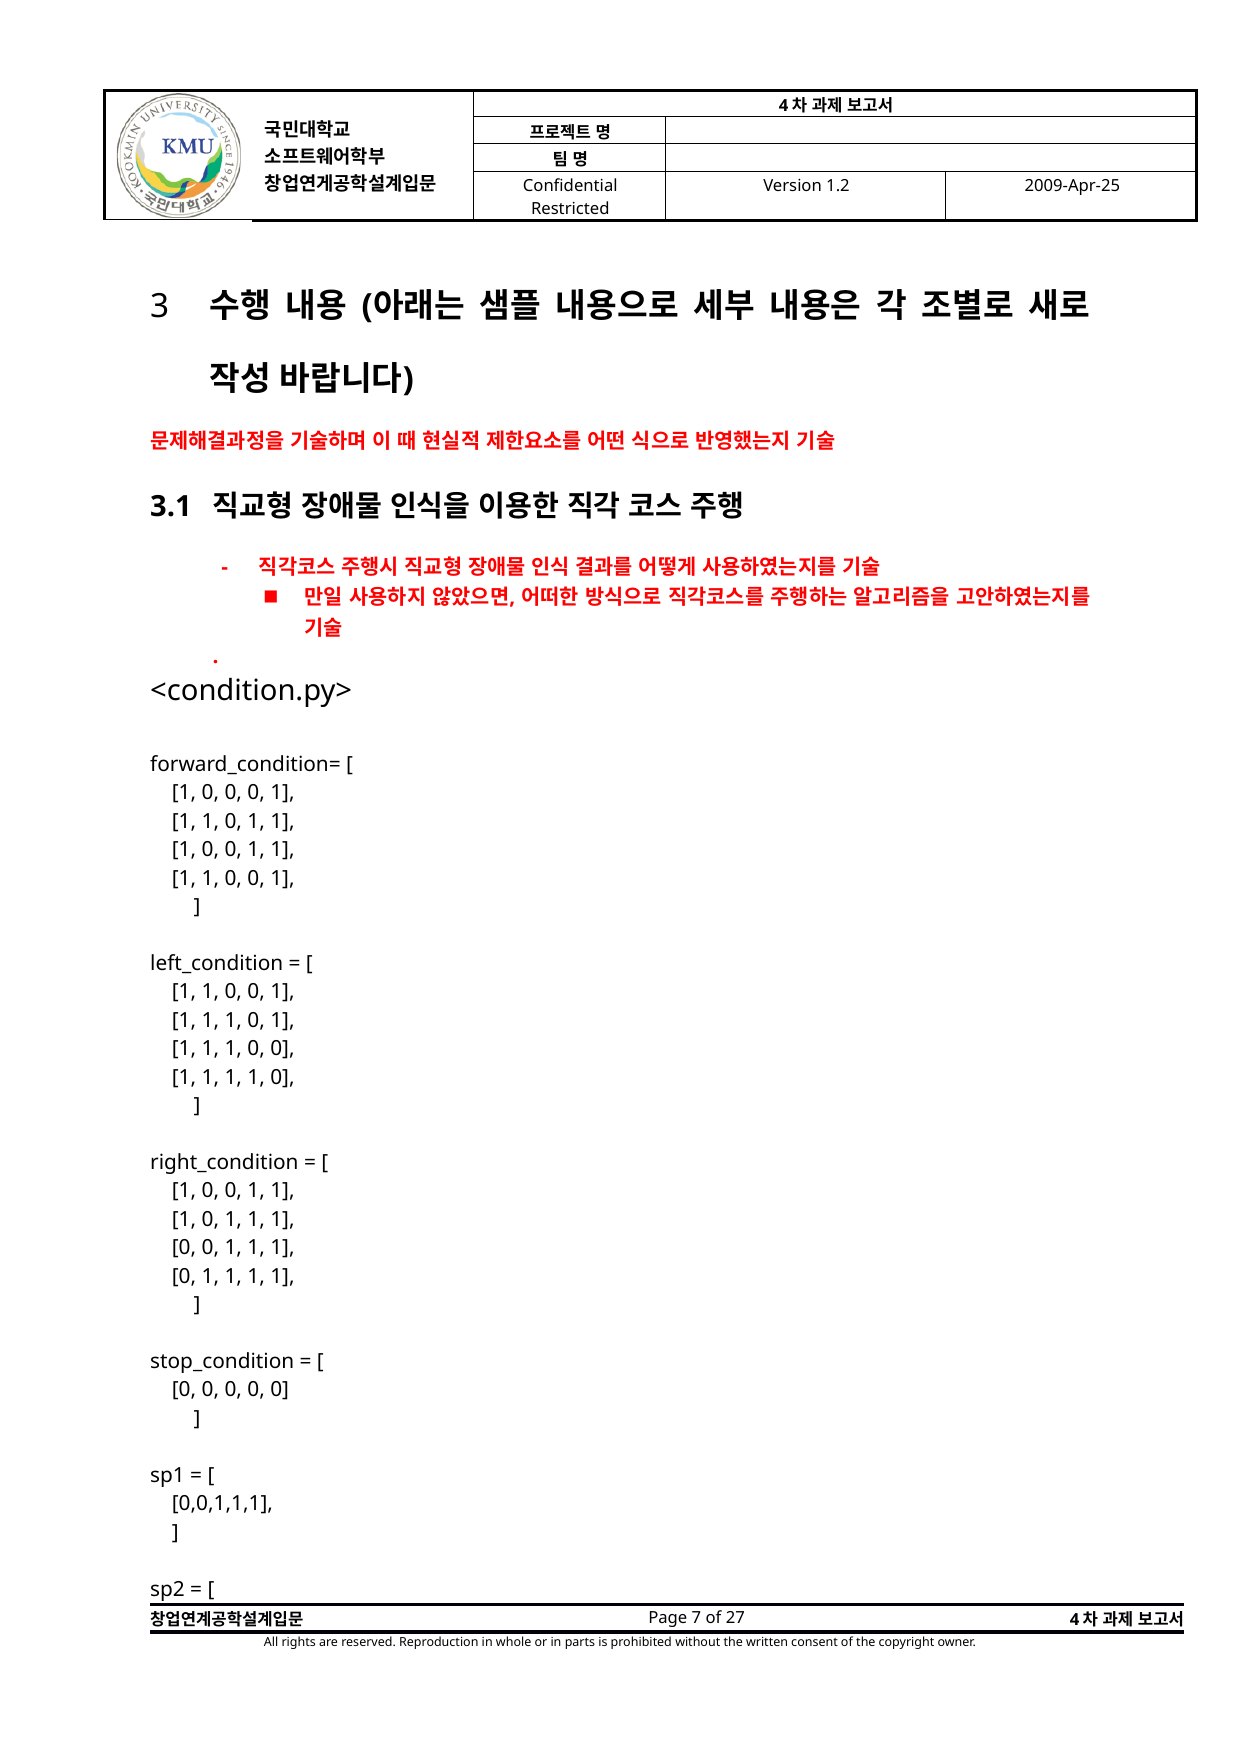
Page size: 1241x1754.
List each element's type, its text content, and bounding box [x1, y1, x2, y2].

text forward_condition= [ [150, 749, 1090, 777]
text right_condition = [ [150, 1147, 1090, 1176]
text ] [150, 1090, 1090, 1119]
text [1, 0, 0, 1, 1], [150, 834, 1090, 863]
text ] [150, 1289, 1090, 1318]
text [1, 1, 0, 0, 1], [150, 976, 1090, 1005]
text [1, 1, 1, 0, 1], [150, 1005, 1090, 1033]
text 문제해결과정을 기술하며 이 때 현실적 제한요소를 어떤 식으로 반영했는지 기술 [150, 424, 1090, 454]
list 직각코스 주행시 직교형 장애물 인식 결과를 어떻게 사용하였는지를 기술 [221, 550, 1090, 581]
text . [212, 641, 1090, 669]
text ] [150, 1517, 1090, 1545]
text [1, 1, 0, 1, 1], [150, 806, 1090, 834]
text [1, 1, 1, 0, 0], [150, 1033, 1090, 1062]
subtitle 직교형 장애물 인식을 이용한 직각 코스 주행 [150, 483, 1090, 525]
text [0, 1, 1, 1, 1], [150, 1261, 1090, 1289]
text left_condition = [ [150, 948, 1090, 976]
text ] [150, 891, 1090, 919]
list 만일 사용하지 않았으면, 어떠한 방식으로 직각코스를 주행하는 알고리즘을 고안하였는지를 기술 [263, 581, 1090, 641]
text [0, 0, 0, 0, 0] [150, 1374, 1090, 1403]
text [0,0,1,1,1], [150, 1488, 1090, 1517]
text [1, 1, 1, 1, 0], [150, 1062, 1090, 1090]
text [1, 1, 0, 0, 1], [150, 863, 1090, 891]
text [0, 0, 1, 1, 1], [150, 1232, 1090, 1261]
text sp1 = [ [150, 1460, 1090, 1488]
text [1, 0, 0, 0, 1], [150, 777, 1090, 806]
text sp2 = [ [150, 1574, 1090, 1602]
text stop_condition = [ [150, 1346, 1090, 1374]
subtitle 수행 내용 (아래는 샘플 내용으로 세부 내용은 각 조별로 새로 작성 바랍니다) [150, 279, 1090, 400]
text [1, 0, 1, 1, 1], [150, 1204, 1090, 1232]
text ] [150, 1403, 1090, 1431]
text [1, 0, 0, 1, 1], [150, 1176, 1090, 1204]
text <condition.py> [150, 669, 1090, 709]
